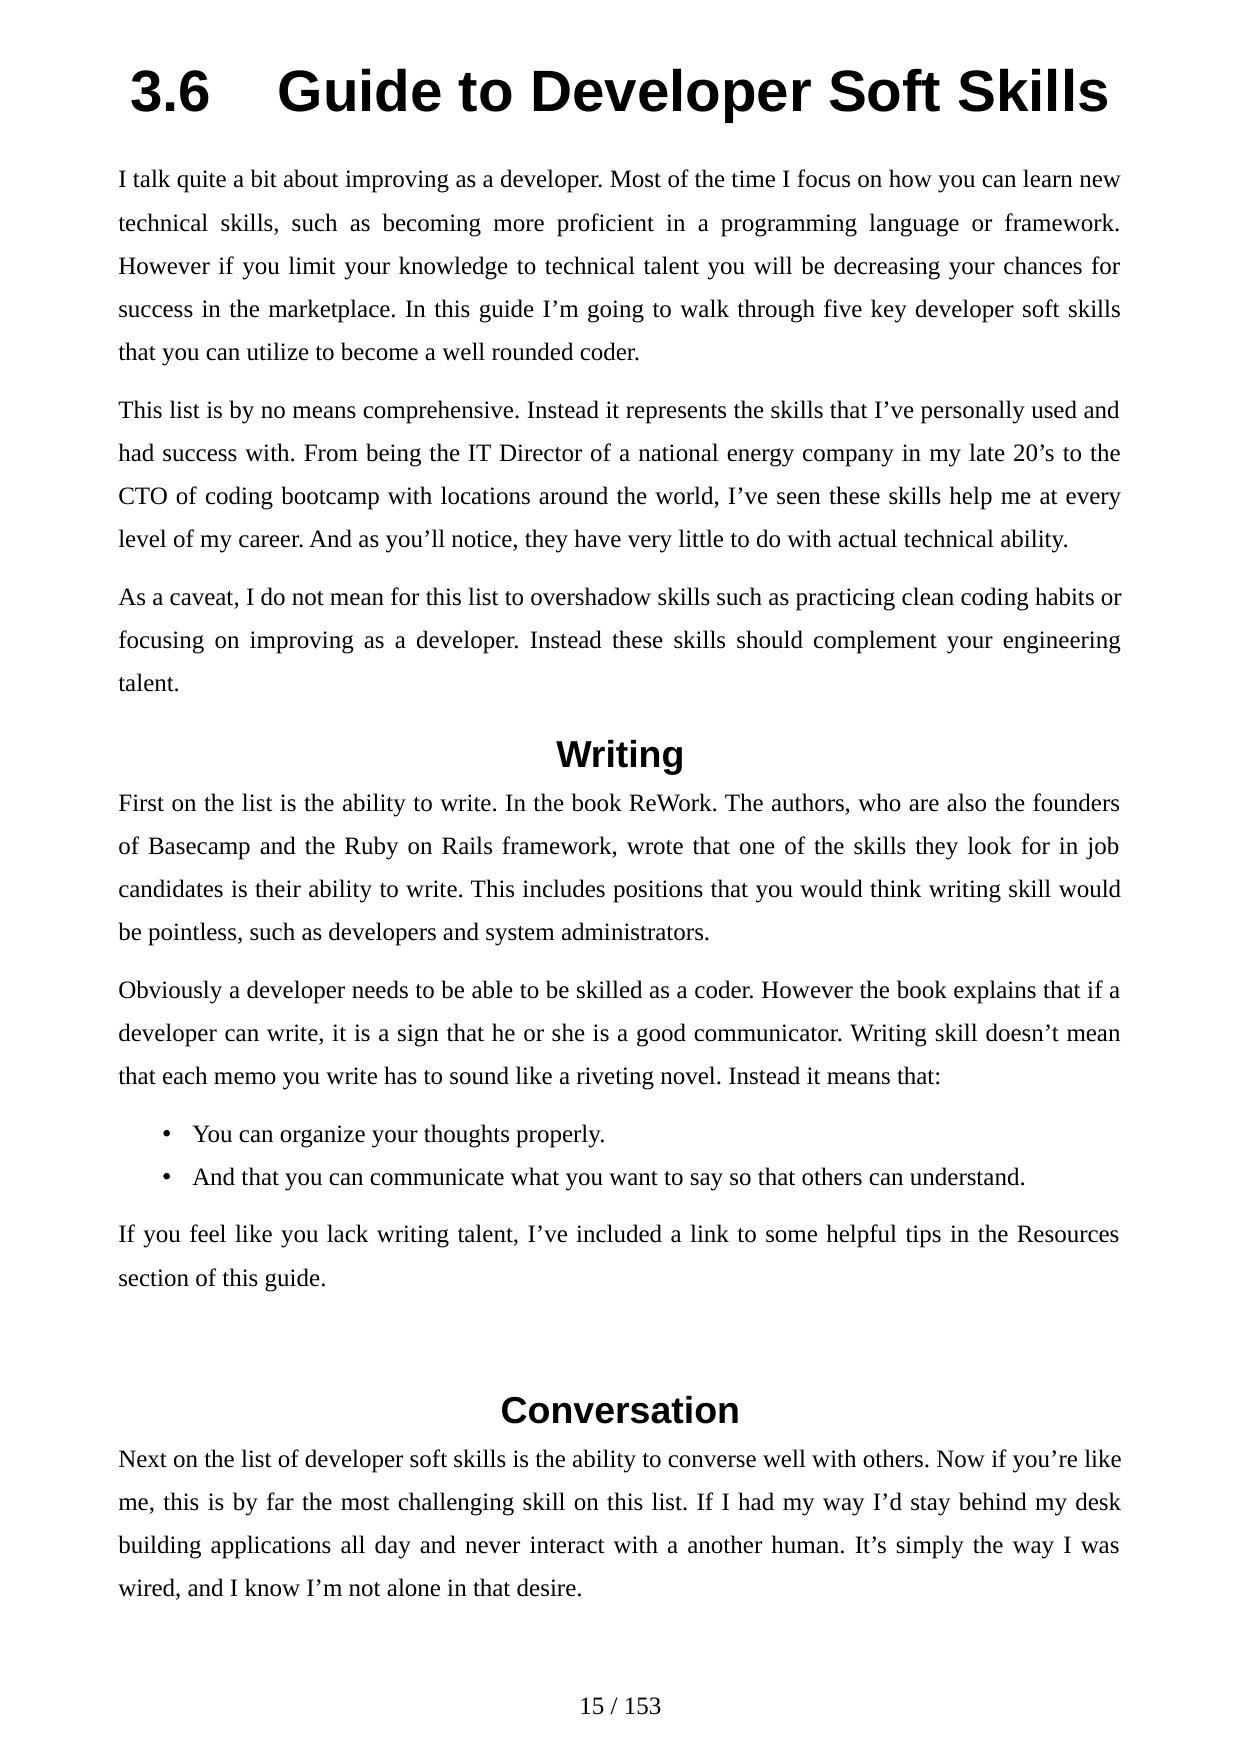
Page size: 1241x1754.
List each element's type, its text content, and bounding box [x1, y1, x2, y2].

text As a caveat, I do not mean for this list to overshadow skills such as practicing clean coding habits or focusing on improving as a developer. Instead these skills should complement your engineering talent. [118, 582, 1122, 697]
subtitle Writing [118, 732, 1122, 775]
text First on the list is the ability to write. In the book ReWork. The authors, who are also the founders of Basecamp and the Ruby on Rails framework, wrote that one of the skills they look for in job candidates is their ability to write. This includes positions that you would think writing skill would be pointless, such as developers and system administrators. [118, 788, 1122, 946]
text Obviously a developer needs to be able to be skilled as a coder. However the book explains that if a developer can write, it is a sign that he or she is a good communicator. Writing skill doesn’t mean that each memo you write has to sound like a riveting novel. Instead it means that: [118, 975, 1122, 1090]
title 3.6 Guide to Developer Soft Skills [118, 56, 1122, 123]
list And that you can communicate what you want to say so that others can understand. [162, 1162, 1122, 1191]
text Next on the list of developer soft skills is the ability to converse well with others. Now if you’re like me, this is by far the most challenging skill on this list. If I had my way I’d stay behind my desk building applications all day and never interact with a another human. It’s simply the way I was wired, and I know I’m not alone in that desire. [118, 1444, 1122, 1602]
list You can organize your thoughts properly. [162, 1119, 1122, 1147]
subtitle Conversation [118, 1388, 1122, 1432]
text I talk quite a bit about improving as a developer. Most of the time I focus on how you can learn new technical skills, such as becoming more proficient in a programming language or framework. However if you limit your knowledge to technical talent you will be decreasing your chances for success in the marketplace. In this guide I’m going to walk through five key developer soft skills that you can utilize to become a well rounded coder. [118, 164, 1122, 366]
text This list is by no means comprehensive. Instead it represents the skills that I’ve personally used and had success with. From being the IT Director of a national energy company in my late 20’s to the CTO of coding bootcamp with locations around the world, I’ve seen these skills help me at every level of my career. And as you’ll notice, they have very little to do with actual technical ability. [118, 395, 1122, 553]
text If you feel like you lack writing talent, I’ve included a link to some helpful tips in the Resources section of this guide. [118, 1219, 1122, 1291]
